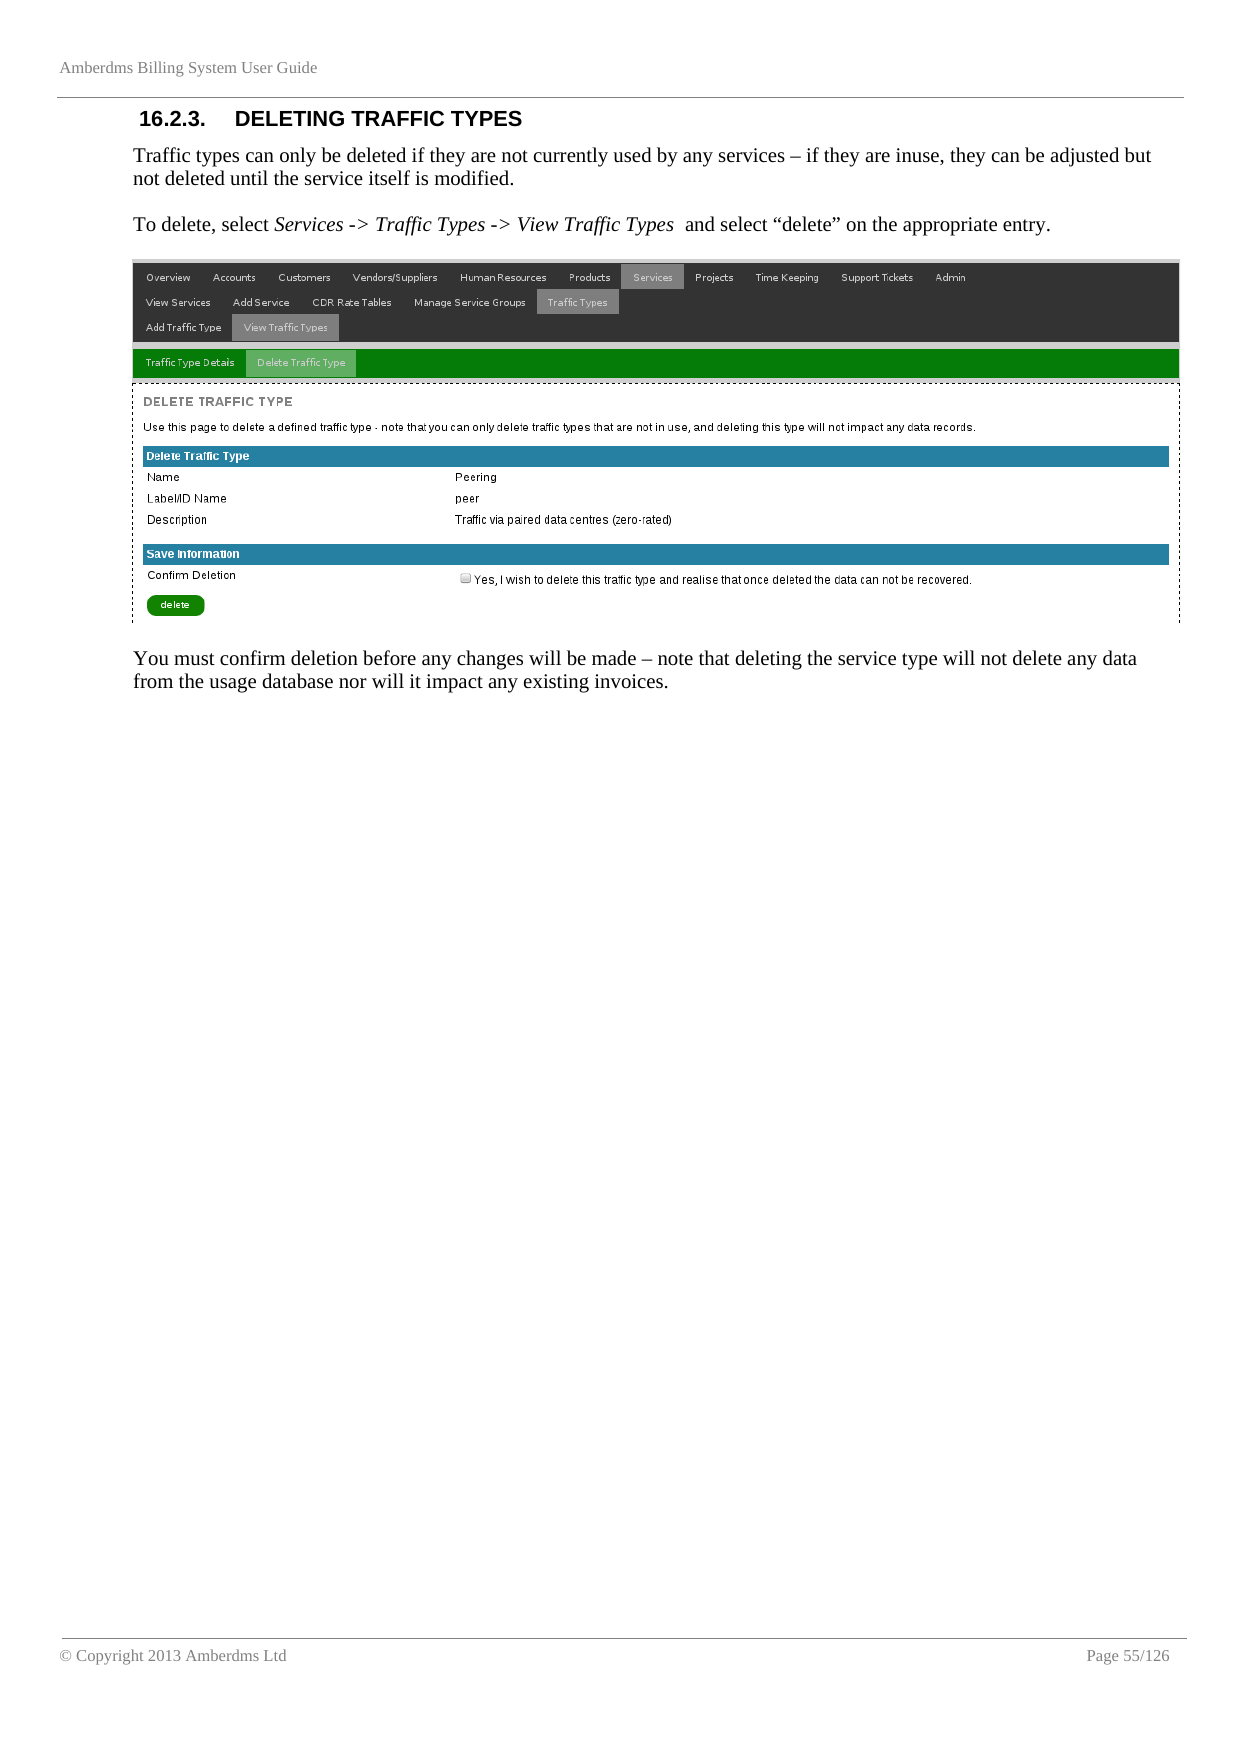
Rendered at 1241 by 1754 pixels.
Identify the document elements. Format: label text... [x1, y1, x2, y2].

picture [132, 259, 1181, 624]
text To delete, select Services -> Traffic Types -> View Traffic Types and select “delete” on the appropriate entry. [133, 213, 1181, 236]
subtitle Deleting Traffic Types [133, 107, 1181, 131]
text You must confirm deletion before any changes will be made – note that deleting the service type will not delete any data from the usage database nor will it impact any existing invoices. [133, 647, 1181, 693]
text Traffic types can only be deleted if they are not currently used by any services – if they are inuse, they can be adjusted but not deleted until the service itself is modified. [133, 144, 1181, 190]
